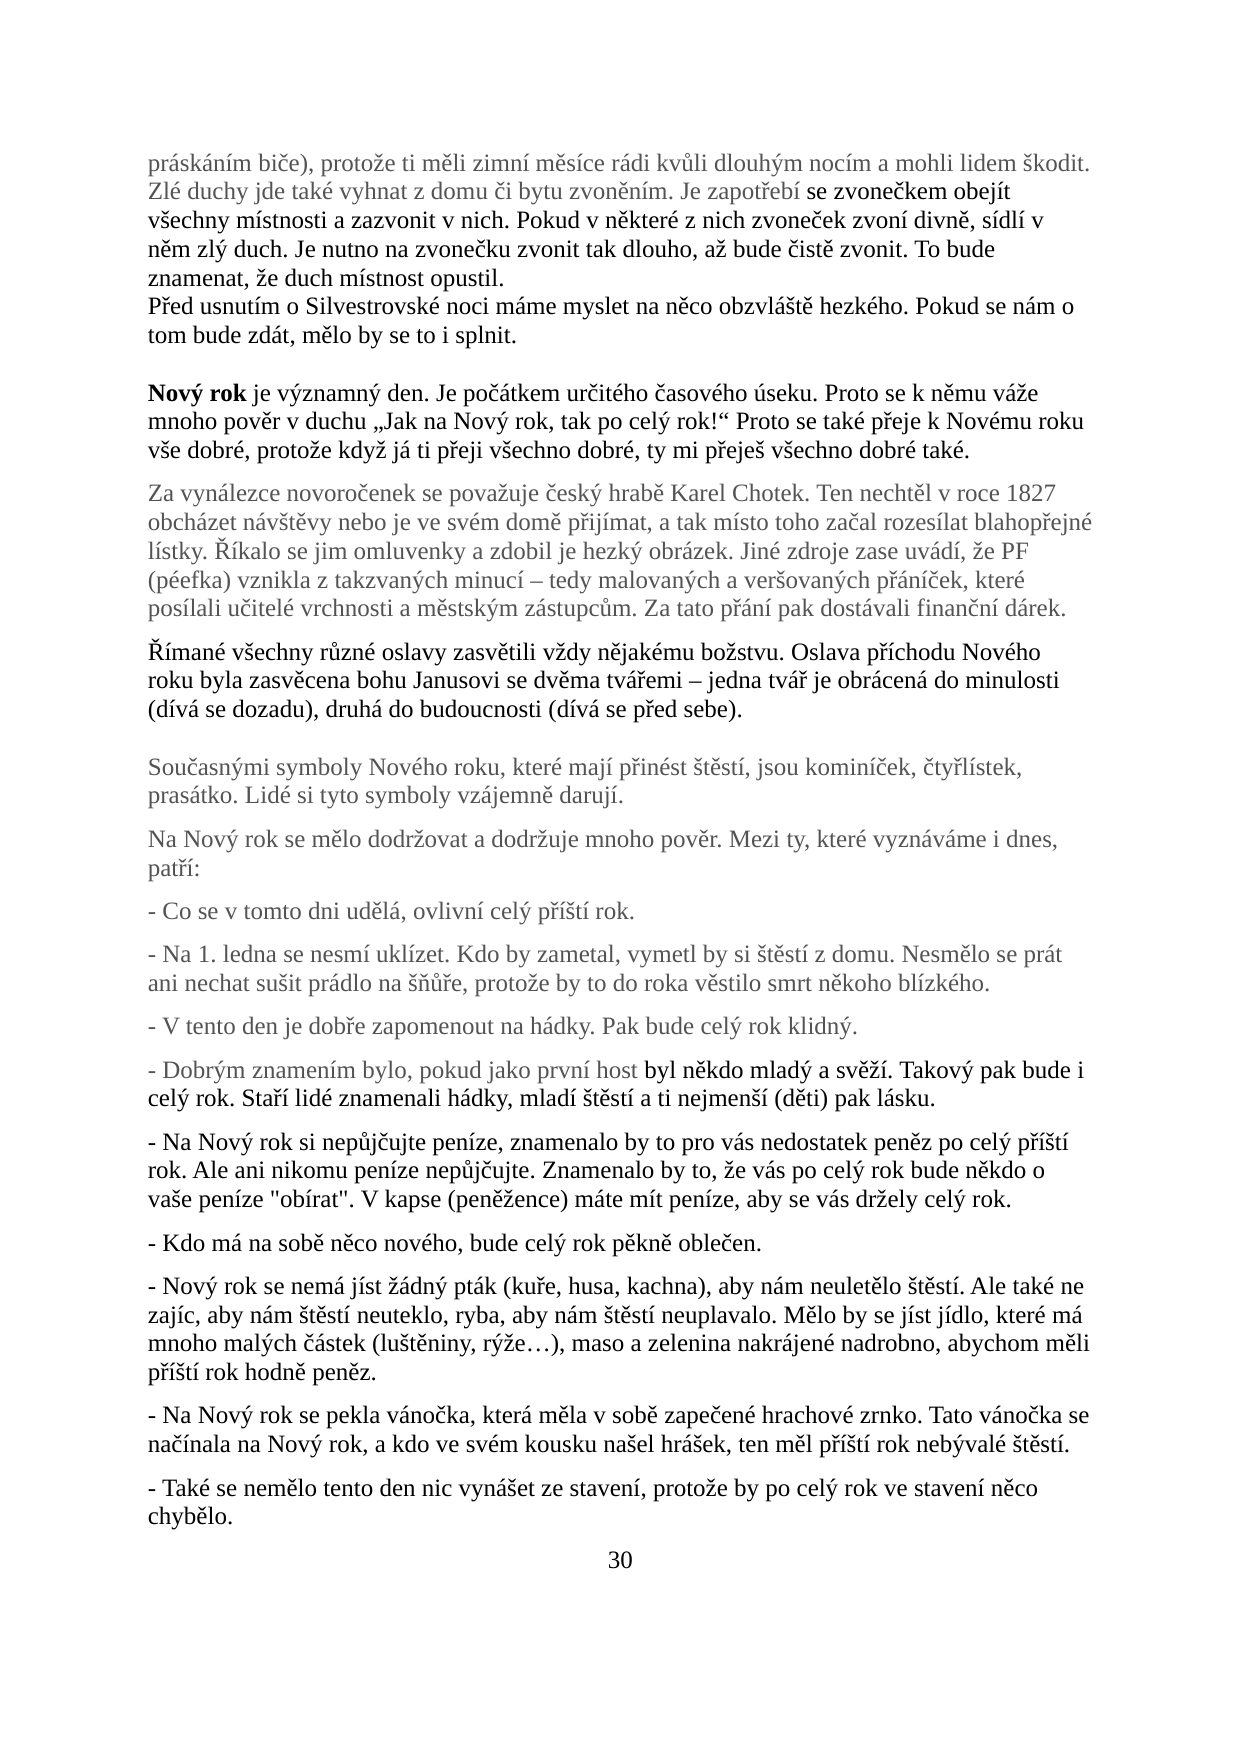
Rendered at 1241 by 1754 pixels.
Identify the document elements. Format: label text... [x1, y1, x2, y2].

text Římané všechny různé oslavy zasvětili vždy nějakému božstvu. Oslava příchodu Nového roku byla zasvěcena bohu Janusovi se dvěma tvářemi – jedna tvář je obrácená do minulosti (dívá se dozadu), druhá do budoucnosti (dívá se před sebe). [148, 637, 1093, 723]
text Současnými symboly Nového roku, které mají přinést štěstí, jsou kominíček, čtyřlístek, prasátko. Lidé si tyto symboly vzájemně darují. [148, 752, 1093, 809]
text Před usnutím o Silvestrovské noci máme myslet na něco obzvláště hezkého. Pokud se nám o tom bude zdát, mělo by se to i splnit. [148, 291, 1093, 349]
text 31 [148, 1545, 1093, 1573]
text Za vynálezce novoročenek se považuje český hrabě Karel Chotek. Ten nechtěl v roce 1827 obcházet návštěvy nebo je ve svém domě přijímat, a tak místo toho začal rozesílat blahopřejné lístky. Říkalo se jim omluvenky a zdobil je hezký obrázek. Jiné zdroje zase uvádí, že PF (péefka) vznikla z takzvaných minucí – tedy malovaných a veršovaných přáníček, které posílali učitelé vrchnosti a městským zástupcům. Za tato přání pak dostávali finanční dárek. [148, 478, 1093, 622]
text - Na Nový rok se pekla vánočka, která měla v sobě zapečené hrachové zrnko. Tato vánočka se načínala na Nový rok, a kdo ve svém kousku našel hrášek, ten měl příští rok nebývalé štěstí. [148, 1401, 1093, 1458]
text - Co se v tomto dni udělá, ovlivní celý příští rok. [148, 896, 1093, 925]
text Zlé duchy jde také vyhnat z domu či bytu zvoněním. Je zapotřebí se zvonečkem obejít všechny místnosti a zazvonit v nich. Pokud v některé z nich zvoneček zvoní divně, sídlí v něm zlý duch. Je nutno na zvonečku zvonit tak dlouho, až bude čistě zvonit. To bude znamenat, že duch místnost opustil. [148, 176, 1093, 291]
text - Také se nemělo tento den nic vynášet ze stavení, protože by po celý rok ve stavení něco chybělo. [148, 1473, 1093, 1530]
text - Nový rok se nemá jíst žádný pták (kuře, husa, kachna), aby nám neuletělo štěstí. Ale také ne zajíc, aby nám štěstí neuteklo, ryba, aby nám štěstí neuplavalo. Mělo by se jíst jídlo, které má mnoho malých částek (luštěniny, rýže…), maso a zelenina nakrájené nadrobno, abychom měli příští rok hodně peněz. [148, 1271, 1093, 1386]
text Nový rok je významný den. Je počátkem určitého časového úseku. Proto se k němu váže mnoho pověr v duchu „Jak na Nový rok, tak po celý rok!“ Proto se také přeje k Novému roku vše dobré, protože když já ti přeji všechno dobré, ty mi přeješ všechno dobré také. [148, 378, 1093, 464]
text práskáním biče), protože ti měli zimní měsíce rádi kvůli dlouhým nocím a mohli lidem škodit. [148, 148, 1093, 176]
text Na Nový rok se mělo dodržovat a dodržuje mnoho pověr. Mezi ty, které vyznáváme i dnes, patří: [148, 824, 1093, 881]
text - Kdo má na sobě něco nového, bude celý rok pěkně oblečen. [148, 1228, 1093, 1256]
text - Na 1. ledna se nesmí uklízet. Kdo by zametal, vymetl by si štěstí z domu. Nesmělo se prát ani nechat sušit prádlo na šňůře, protože by to do roka věstilo smrt někoho blízkého. [148, 939, 1093, 997]
text - Na Nový rok si nepůjčujte peníze, znamenalo by to pro vás nedostatek peněz po celý příští rok. Ale ani nikomu peníze nepůjčujte. Znamenalo by to, že vás po celý rok bude někdo o vaše peníze "obírat". V kapse (peněžence) máte mít peníze, aby se vás držely celý rok. [148, 1127, 1093, 1213]
text - V tento den je dobře zapomenout na hádky. Pak bude celý rok klidný. [148, 1011, 1093, 1040]
text - Dobrým znamením bylo, pokud jako první host byl někdo mladý a svěží. Takový pak bude i celý rok. Staří lidé znamenali hádky, mladí štěstí a ti nejmenší (děti) pak lásku. [148, 1055, 1093, 1112]
